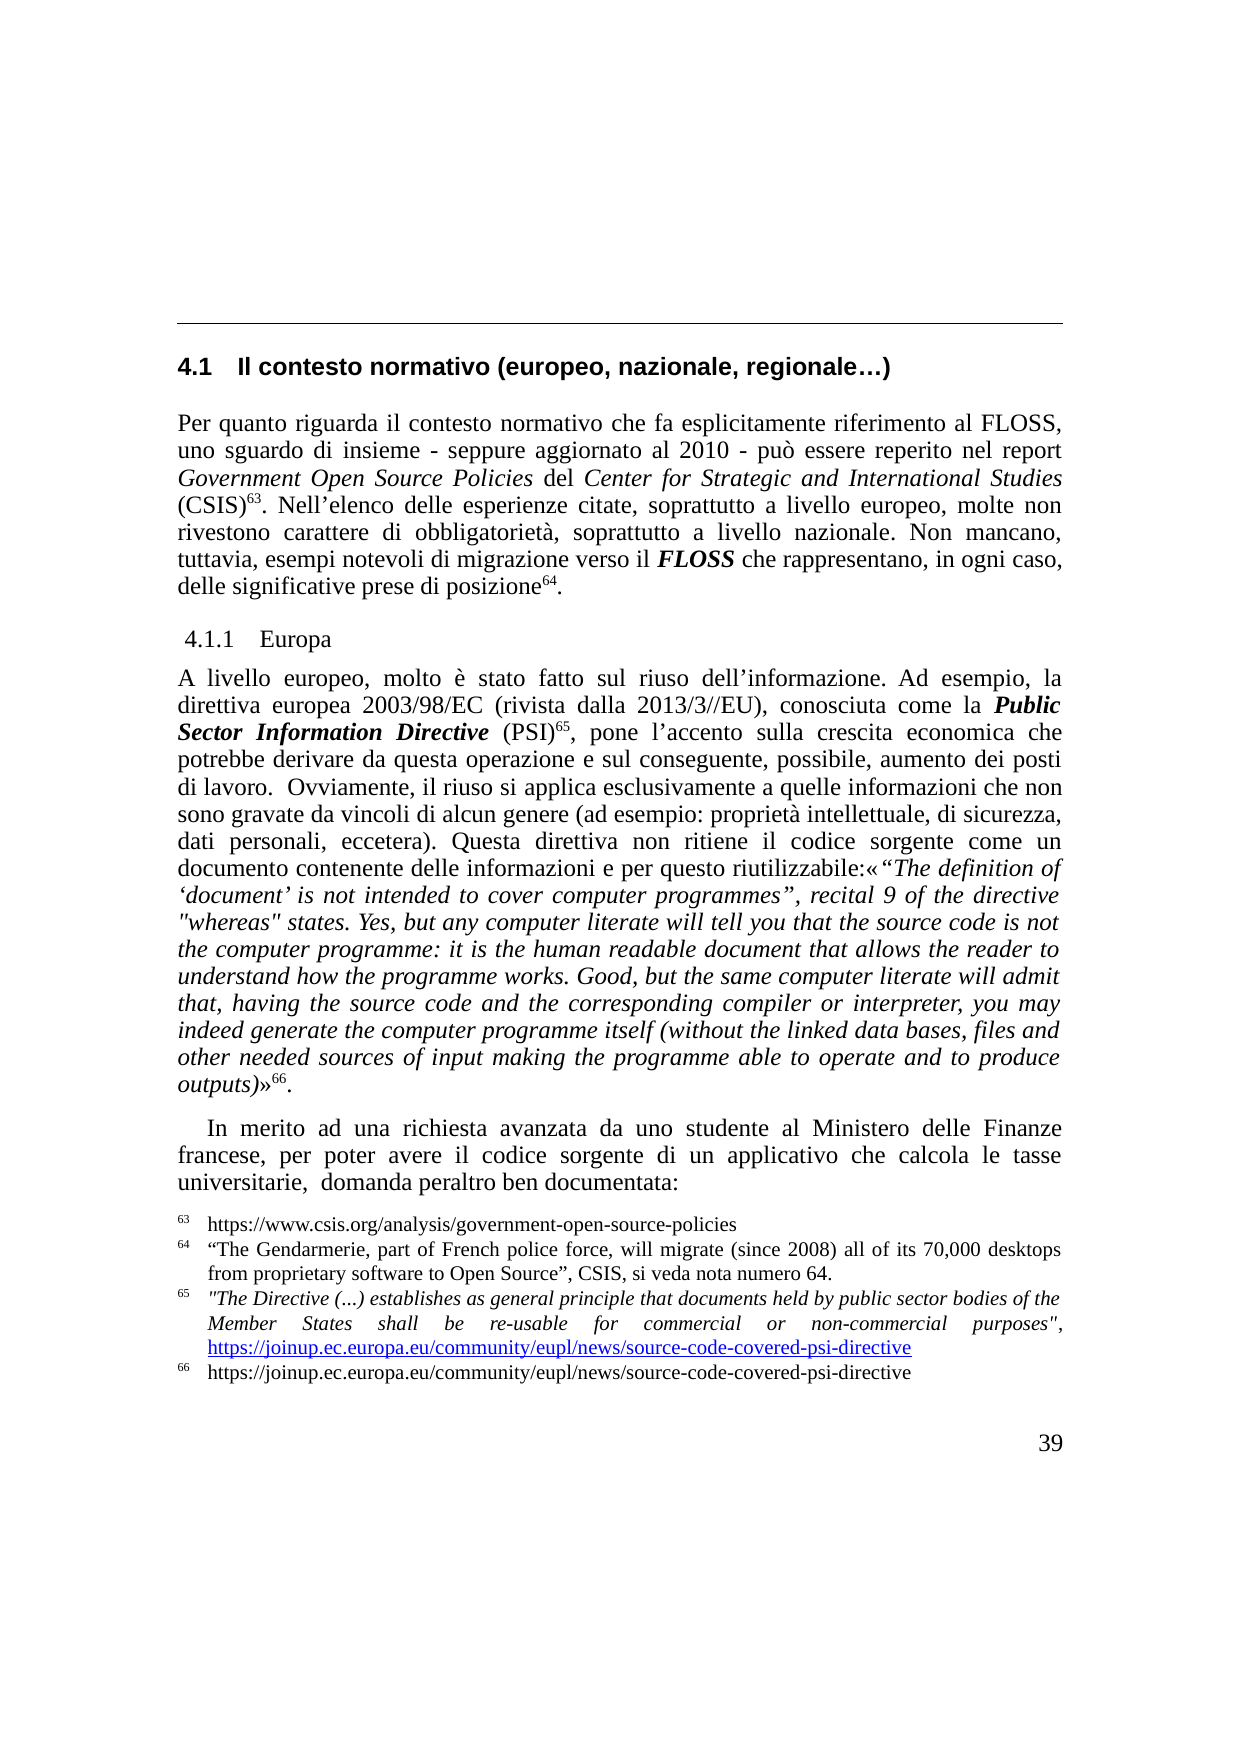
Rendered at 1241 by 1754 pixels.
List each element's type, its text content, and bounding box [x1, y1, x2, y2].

subtitle Europa [184, 625, 1063, 652]
text “The Gendarmerie, part of French police force, will migrate (since 2008) all of its 70,000 desktops from proprietary software to Open Source”, CSIS, si veda nota numero 64. [177, 1238, 1063, 1285]
text "The Directive (...) establishes as general principle that documents held by public sector bodies of the Member States shall be re-usable for commercial or non-commercial purposes", https://joinup.ec.europa.eu/community/eupl/news/source-code-covered-psi-directive [177, 1287, 1063, 1359]
text In merito ad una richiesta avanzata da uno studente al Ministero delle Finanze francese, per poter avere il codice sorgente di un applicativo che calcola le tasse universitarie, domanda peraltro ben documentata: [177, 1115, 1063, 1196]
text https://joinup.ec.europa.eu/community/eupl/news/source-code-covered-psi-directive [177, 1361, 1063, 1384]
text Per quanto riguarda il contesto normativo che fa esplicitamente riferimento al FLOSS, uno sguardo di insieme - seppure aggiornato al 2010 - può essere reperito nel report Government Open Source Policies del Center for Strategic and International Studies (CSIS). Nell’elenco delle esperienze citate, soprattutto a livello europeo, molte non rivestono carattere di obbligatorietà, soprattutto a livello nazionale. Non mancano, tuttavia, esempi notevoli di migrazione verso il FLOSS che rappresentano, in ogni caso, delle significative prese di posizione. [177, 410, 1063, 600]
text https://www.csis.org/analysis/government-open-source-policies [177, 1213, 1063, 1236]
text A livello europeo, molto è stato fatto sul riuso dell’informazione. Ad esempio, la direttiva europea 2003/98/EC (rivista dalla 2013/3//EU), conosciuta come la Public Sector Information Directive (PSI), pone l’accento sulla crescita economica che potrebbe derivare da questa operazione e sul conseguente, possibile, aumento dei posti di lavoro. Ovviamente, il riuso si applica esclusivamente a quelle informazioni che non sono gravate da vincoli di alcun genere (ad esempio: proprietà intellettuale, di sicurezza, dati personali, eccetera). Questa direttiva non ritiene il codice sorgente come un documento contenente delle informazioni e per questo riutilizzabile:«“The definition of ‘document’ is not intended to cover computer programmes”, recital 9 of the directive "whereas" states. Yes, but any computer literate will tell you that the source code is not the computer programme: it is the human readable document that allows the reader to understand how the programme works. Good, but the same computer literate will admit that, having the source code and the corresponding compiler or interpreter, you may indeed generate the computer programme itself (without the linked data bases, files and other needed sources of input making the programme able to operate and to produce outputs)». [177, 665, 1063, 1098]
subtitle Il contesto normativo (europeo, nazionale, regionale…) [177, 353, 1063, 381]
